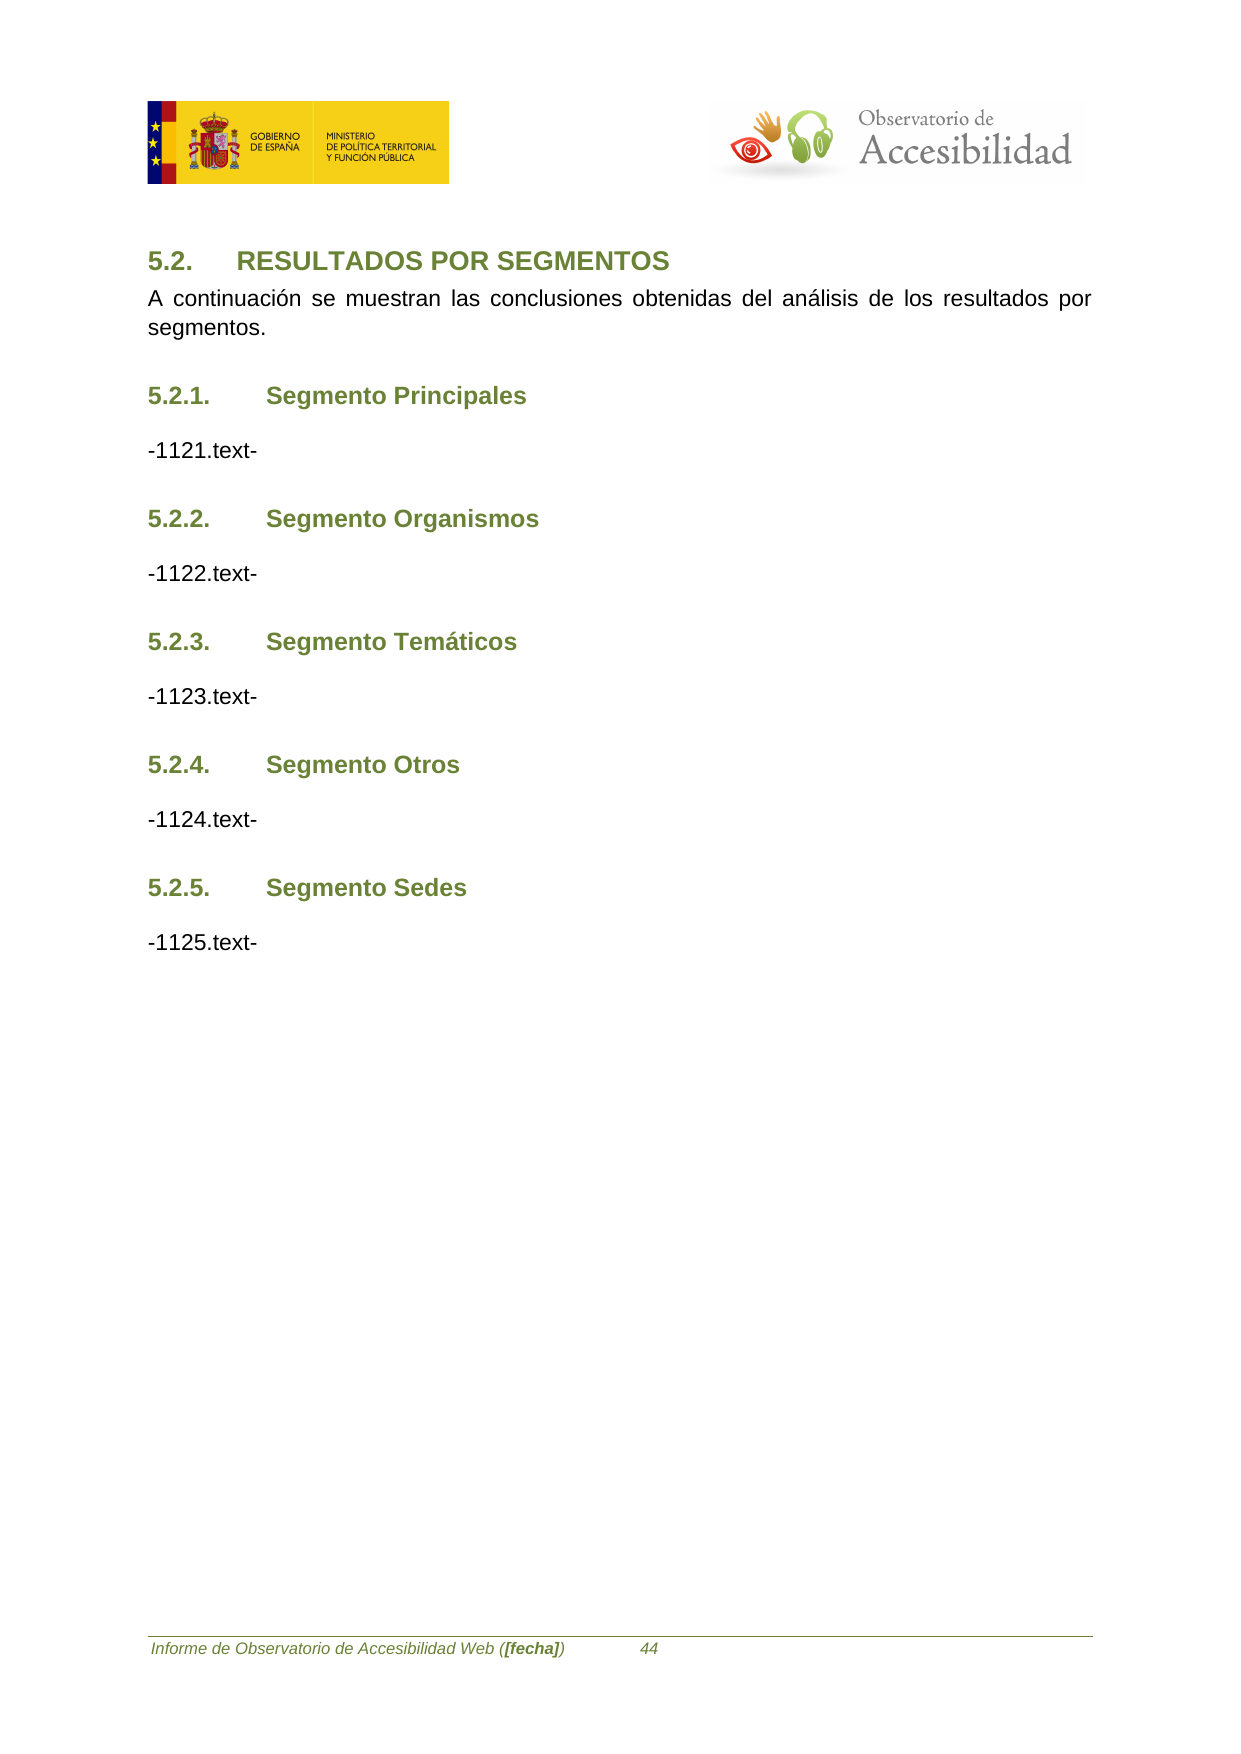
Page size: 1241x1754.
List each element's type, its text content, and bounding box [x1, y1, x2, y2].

text -1123.text- [148, 683, 1092, 710]
subtitle Segmento Sedes [148, 873, 1092, 902]
subtitle Segmento Principales [148, 381, 1092, 409]
text -1121.text- [148, 437, 1092, 464]
text -1124.text- [148, 806, 1092, 833]
subtitle Segmento Otros [148, 750, 1092, 778]
subtitle Resultados por segmentos [148, 245, 1092, 276]
picture [147, 101, 450, 184]
text -1122.text- [148, 560, 1092, 587]
subtitle Segmento Temáticos [148, 627, 1092, 656]
text -1125.text- [148, 929, 1092, 956]
subtitle Segmento Organismos [148, 504, 1092, 532]
text A continuación se muestran las conclusiones obtenidas del análisis de los resultados por segmentos. [148, 285, 1092, 341]
picture [710, 101, 1086, 184]
